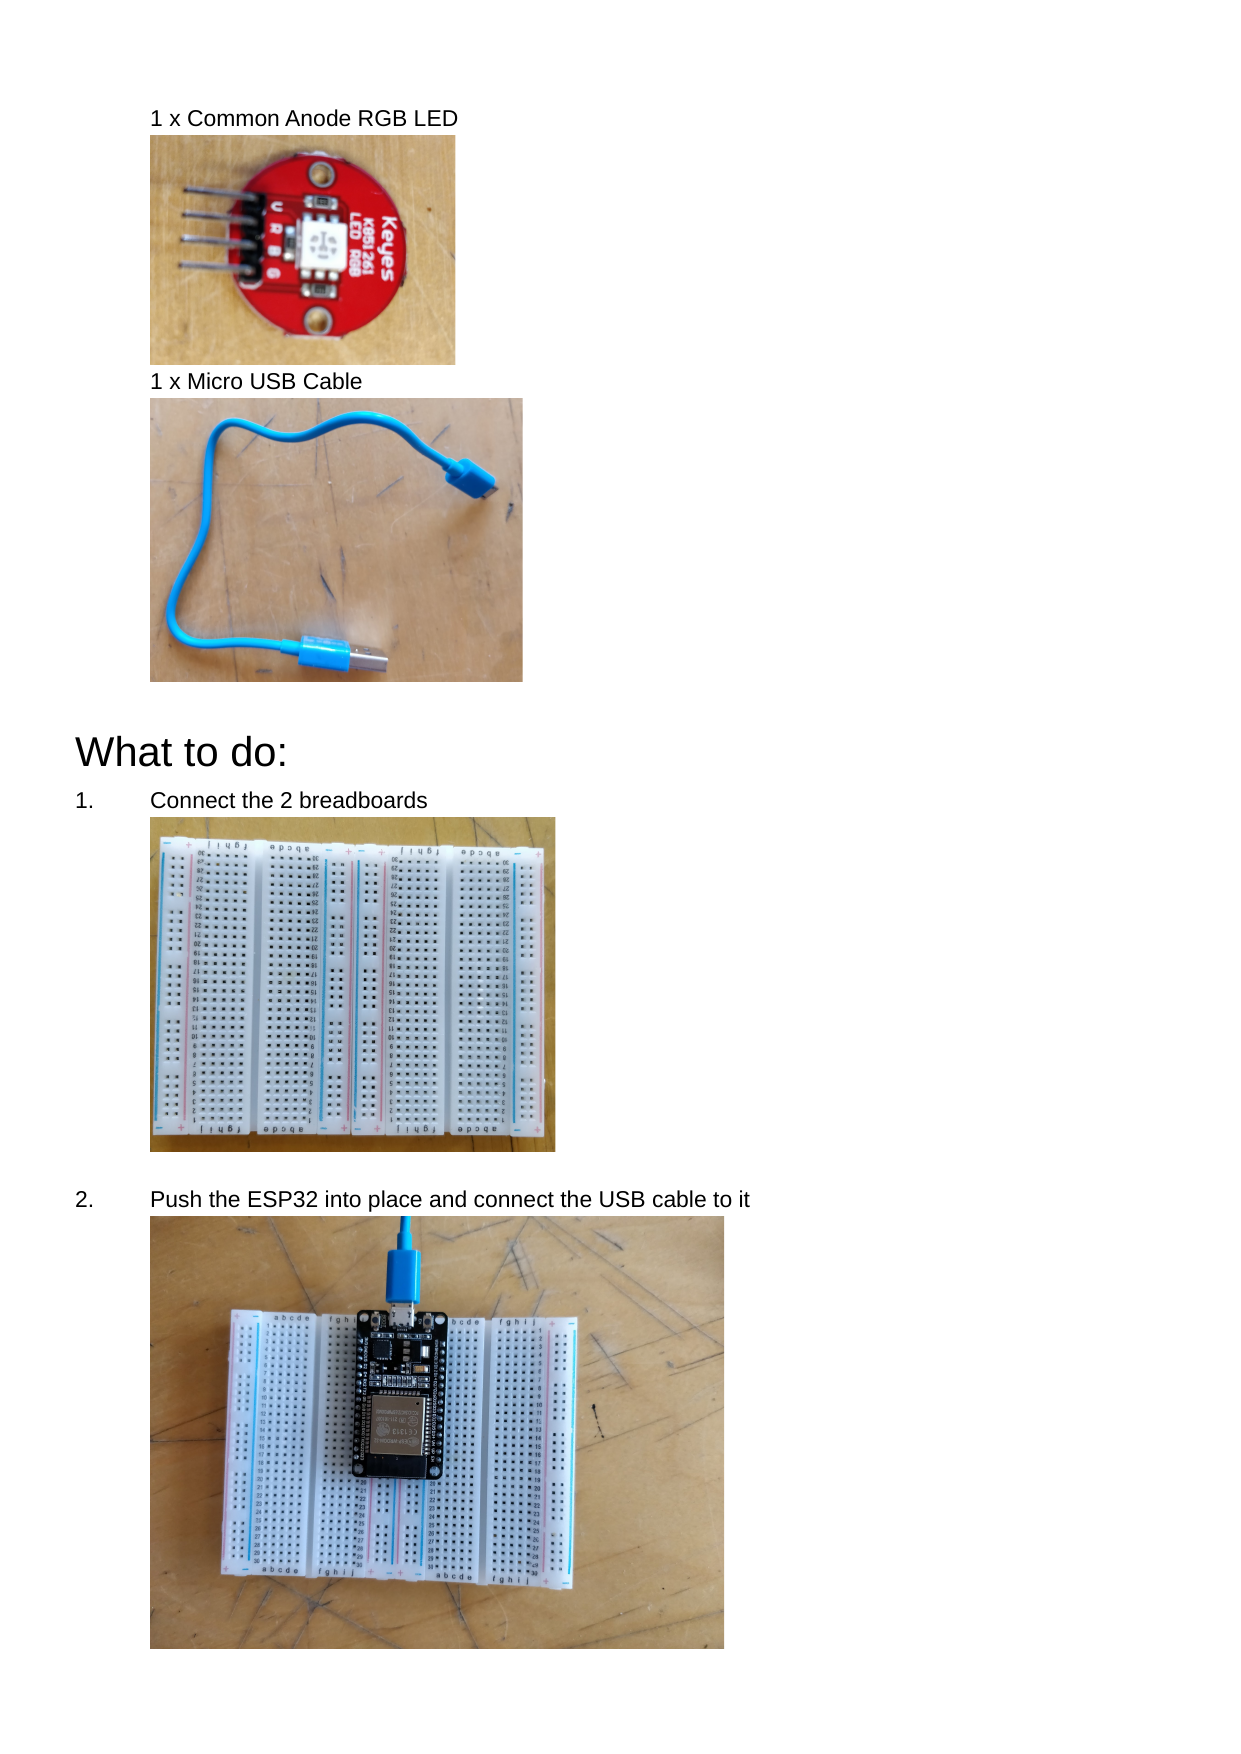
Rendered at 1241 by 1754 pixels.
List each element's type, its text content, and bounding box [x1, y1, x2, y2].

picture [150, 135, 456, 365]
picture [150, 626, 523, 682]
text 1 x Common Anode RGB LED [150, 105, 1165, 132]
text 1. Connect the 2 breadboards [75, 787, 1165, 814]
picture [150, 824, 556, 1152]
subtitle What to do: [75, 727, 1165, 775]
text 2. Push the ESP32 into place and connect the USB cable to it [75, 1186, 1165, 1212]
picture [150, 1216, 725, 1649]
text 1 x Micro USB Cable [150, 368, 1165, 394]
